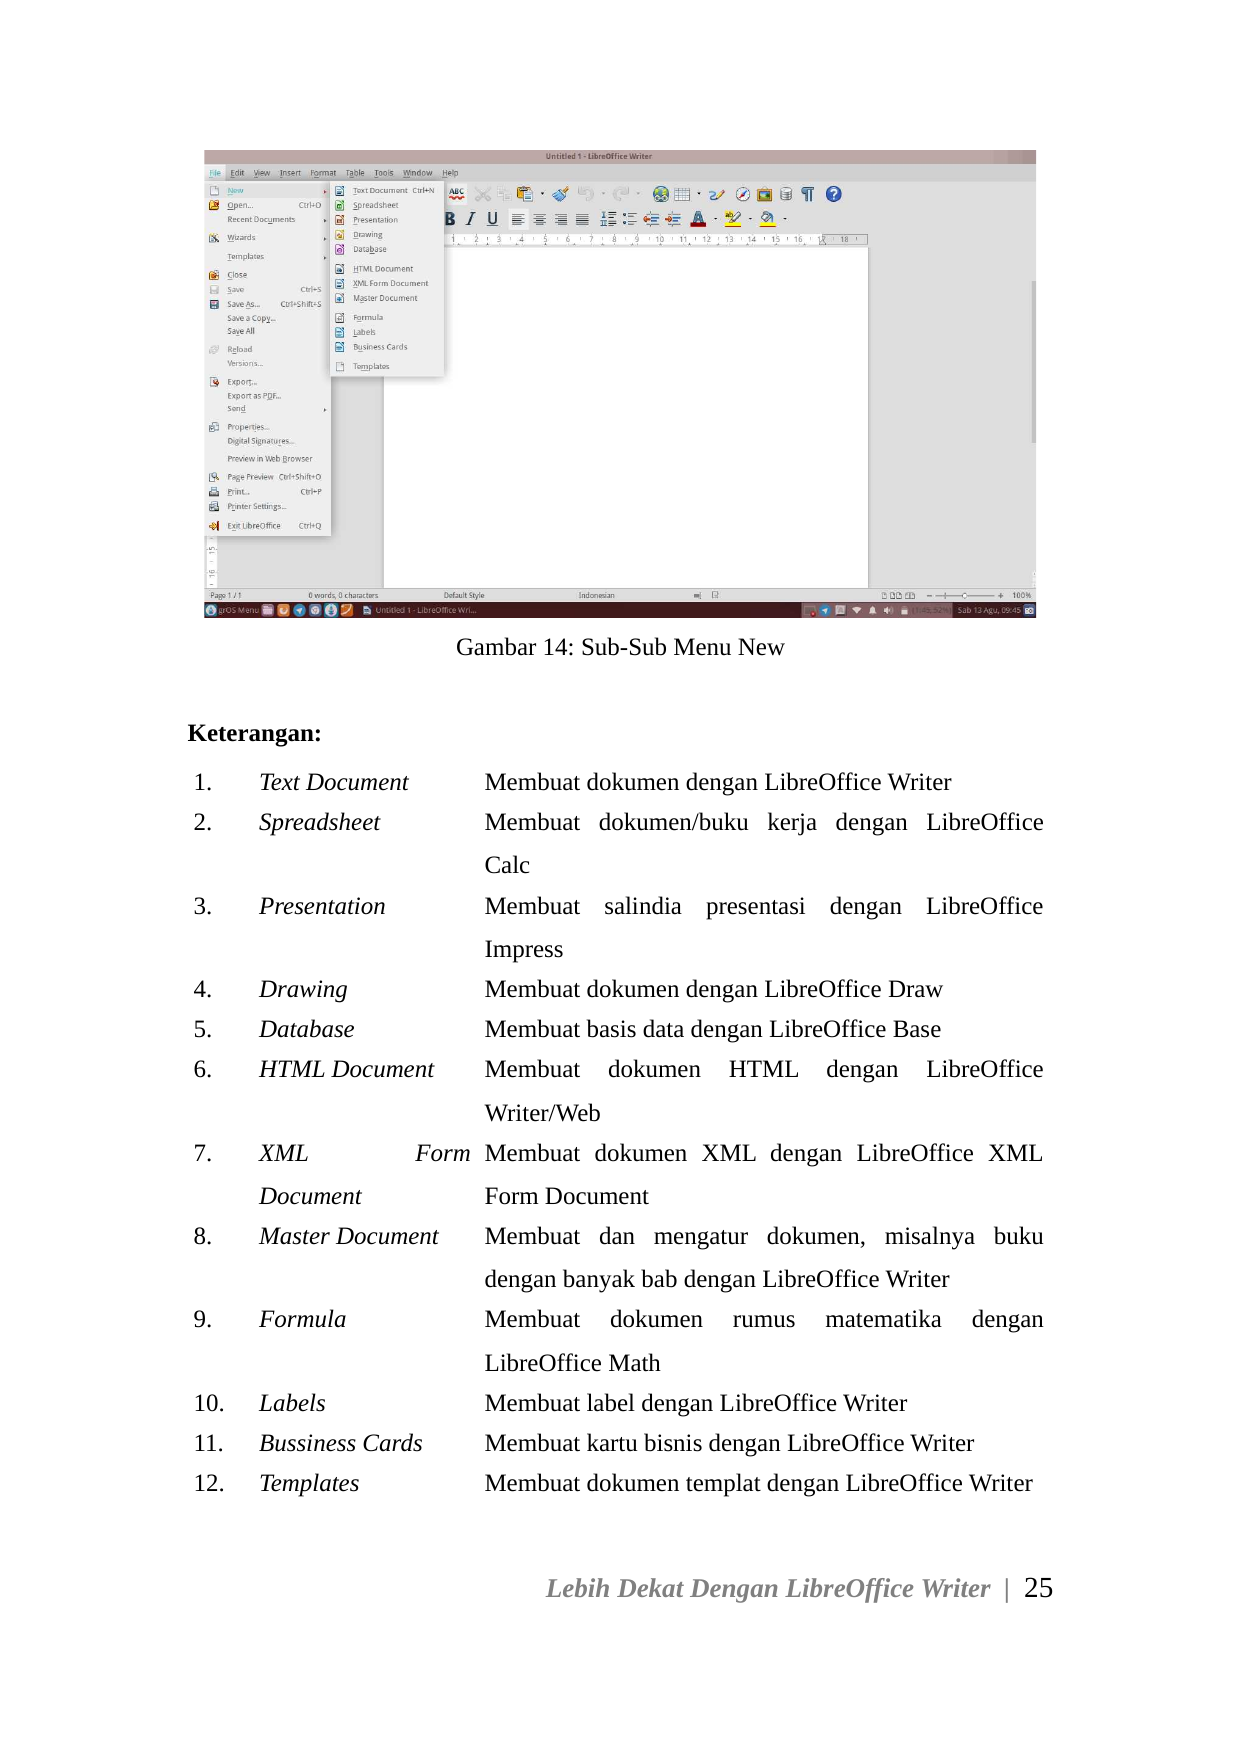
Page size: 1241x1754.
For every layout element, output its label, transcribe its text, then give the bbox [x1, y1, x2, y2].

table_cell 11. [188, 1422, 253, 1462]
table_cell Membuat label dengan LibreOffice Writer [479, 1382, 1050, 1422]
table_cell Membuat salindia presentasi dengan LibreOffice Impress [479, 885, 1050, 968]
table_cell 5. [188, 1009, 253, 1049]
table_cell 8. [188, 1215, 253, 1299]
table_cell Membuat dokumen/buku kerja dengan LibreOffice Calc [479, 802, 1050, 885]
table_cell Labels [253, 1382, 479, 1422]
table_cell Drawing [253, 968, 479, 1008]
table_cell Membuat basis data dengan LibreOffice Base [479, 1009, 1050, 1049]
table_header Text Document [253, 761, 479, 802]
table_cell Templates [253, 1463, 479, 1503]
table_cell Presentation [253, 885, 479, 968]
text Keterangan: [187, 718, 1053, 747]
table_cell Master Document [253, 1215, 479, 1299]
table_cell 7. [188, 1132, 253, 1215]
table_cell Membuat dokumen HTML dengan LibreOffice Writer/Web [479, 1049, 1050, 1132]
table_cell 10. [188, 1382, 253, 1422]
table_cell 6. [188, 1049, 253, 1132]
table_cell Bussiness Cards [253, 1422, 479, 1462]
table_cell Membuat kartu bisnis dengan LibreOffice Writer [479, 1422, 1050, 1462]
table_cell Spreadsheet [253, 802, 479, 885]
table_cell 9. [188, 1299, 253, 1382]
picture [204, 150, 1037, 618]
table_cell Membuat dokumen dengan LibreOffice Draw [479, 968, 1050, 1008]
table_cell Membuat dokumen templat dengan LibreOffice Writer [479, 1463, 1050, 1503]
table_cell 12. [188, 1463, 253, 1503]
table_header Membuat dokumen dengan LibreOffice Writer [479, 761, 1050, 802]
table_cell Membuat dan mengatur dokumen, misalnya buku dengan banyak bab dengan LibreOffice Writer [479, 1215, 1050, 1299]
table_header 1. [188, 761, 253, 802]
table_cell Membuat dokumen XML dengan LibreOffice XML Form Document [479, 1132, 1050, 1215]
table_cell Formula [253, 1299, 479, 1382]
text Gambar 14: Sub-Sub Menu New [187, 150, 1053, 661]
table_cell XML Form Document [253, 1132, 479, 1215]
table_cell 2. [188, 802, 253, 885]
table_cell Membuat dokumen rumus matematika dengan LibreOffice Math [479, 1299, 1050, 1382]
table_cell 3. [188, 885, 253, 968]
table_cell 4. [188, 968, 253, 1008]
table_cell HTML Document [253, 1049, 479, 1132]
table_cell Database [253, 1009, 479, 1049]
